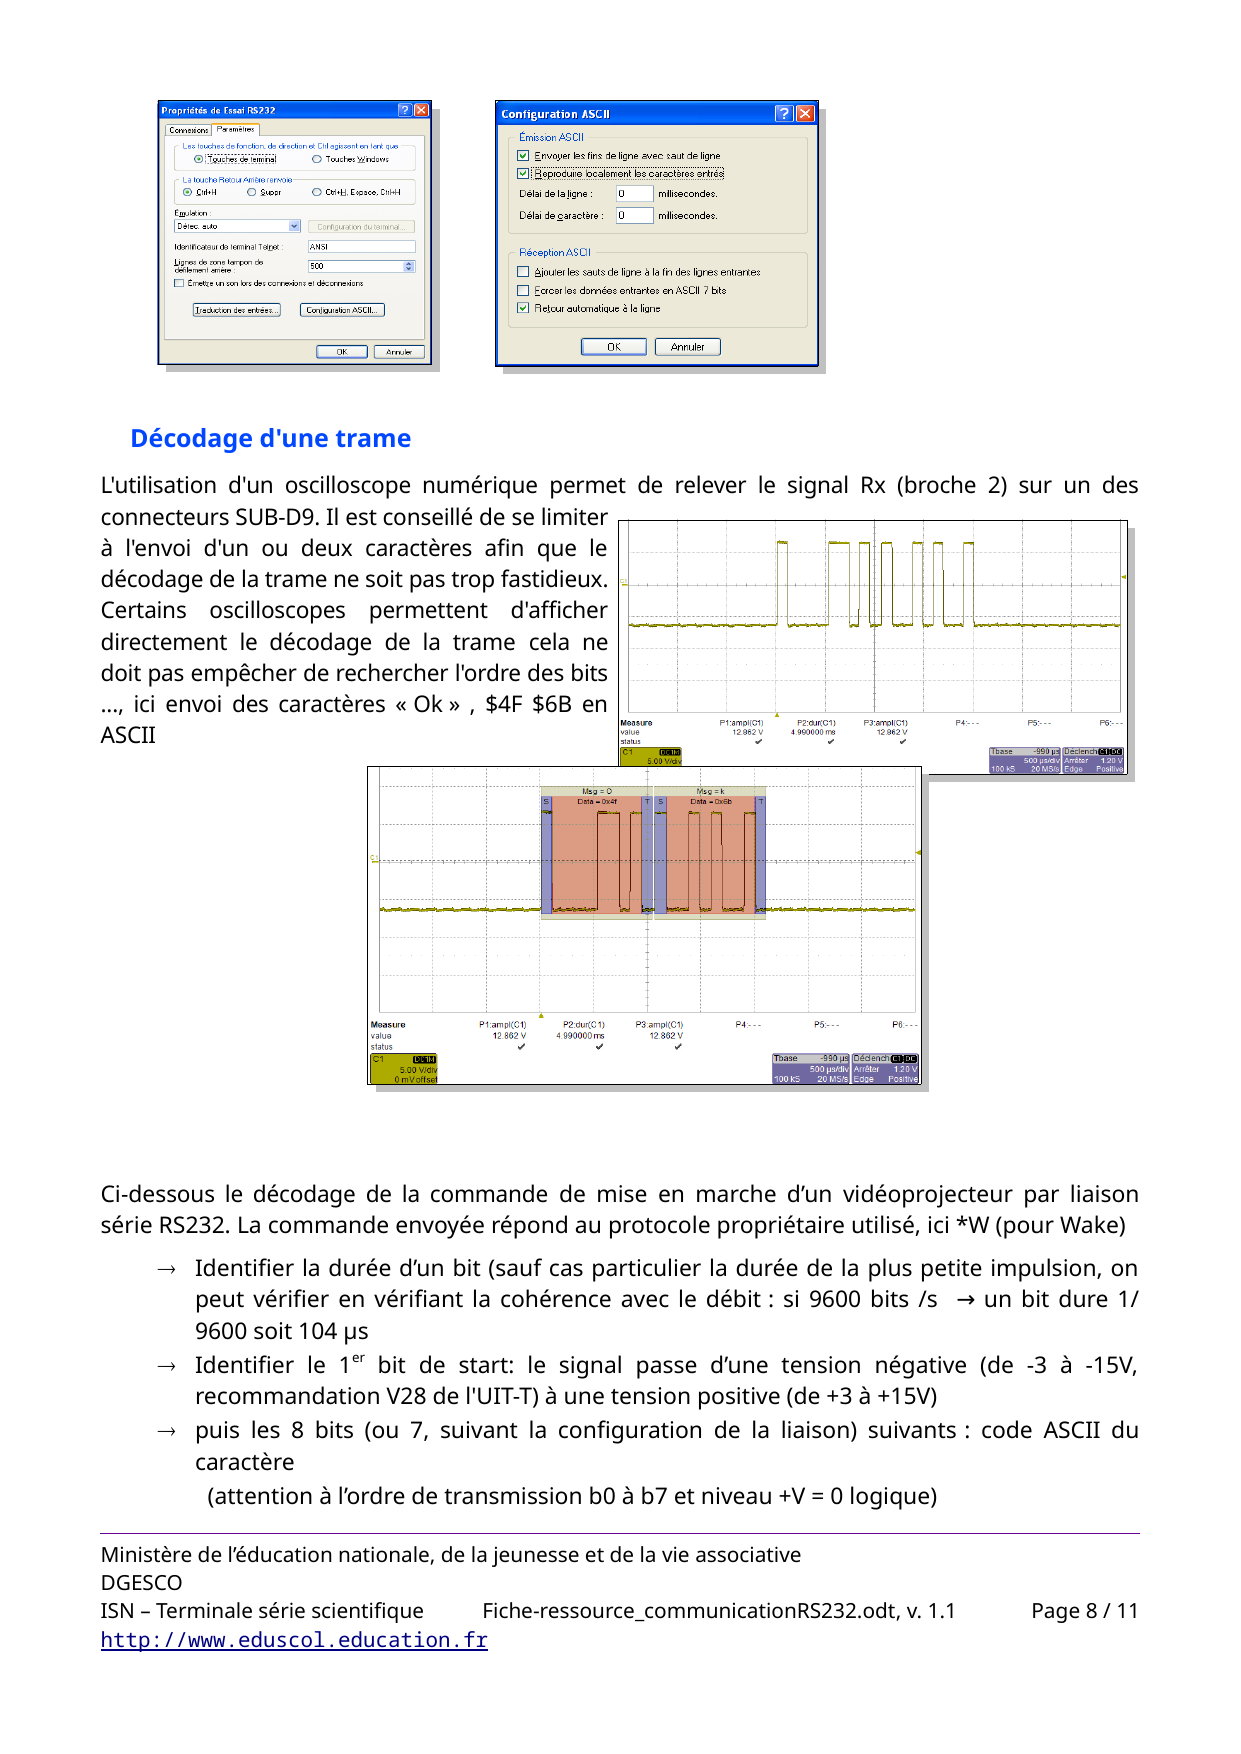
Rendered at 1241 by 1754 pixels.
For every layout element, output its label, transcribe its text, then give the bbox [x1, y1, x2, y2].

text (attention à l’ordre de transmission b0 à b7 et niveau +V = 0 logique) [100, 1479, 1140, 1511]
list Identifier la durée d’un bit (sauf cas particulier la durée de la plus petite impulsion, on peut vérifier en vérifiant la cohérence avec le débit : si 9600 bits /s → un bit dure 1/ 9600 soit 104 µs [157, 1252, 1140, 1346]
text Décodage d'une trame [130, 420, 1140, 454]
list Identifier le 1er bit de start: le signal passe d’une tension négative (de -3 à -15V, recommandation V28 de l'UIT-T) à une tension positive (de +3 à +15V) [157, 1349, 1140, 1411]
text Ci-dessous le décodage de la commande de mise en marche d’un vidéoprojecteur par liaison série RS232. La commande envoyée répond au protocole propriétaire utilisé, ici *W (pour Wake) [100, 1178, 1140, 1240]
picture [619, 521, 1127, 774]
picture [368, 767, 921, 1084]
list puis les 8 bits (ou 7, suivant la configuration de la liaison) suivants : code ASCII du caractère [157, 1414, 1140, 1477]
picture [496, 101, 818, 366]
picture [159, 101, 431, 364]
text L'utilisation d'un oscilloscope numérique permet de relever le signal Rx (broche 2) sur un des connecteurs SUB-D9. Il est conseillé de se limiter à l'envoi d'un ou deux caractères afin que le décodage de la trame ne soit pas trop fastidieux. Certains oscilloscopes permettent d'afficher directement le décodage de la trame cela ne doit pas em­pêcher de rechercher l'ordre des bits ..., ici envoi des caractères « Ok » , $4F $6B en ASCII [100, 469, 1140, 750]
